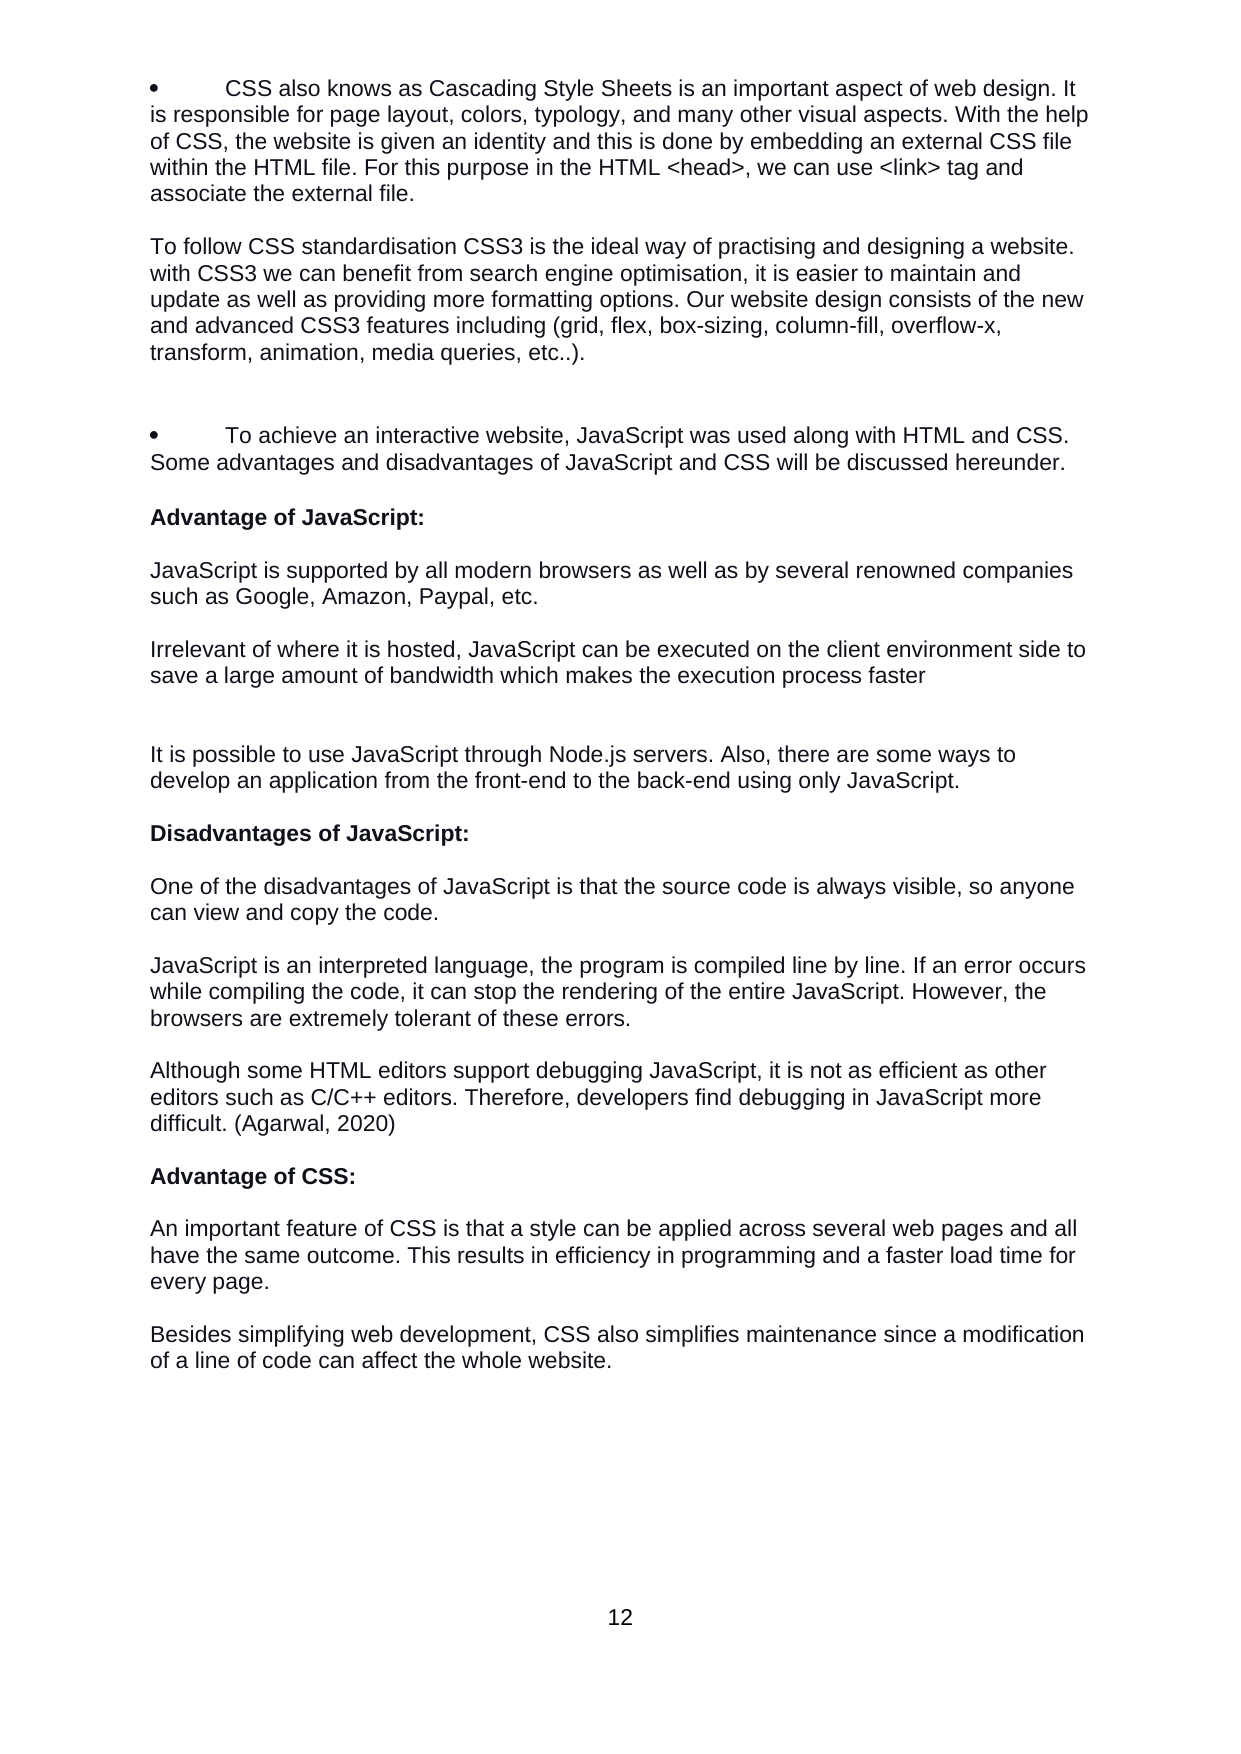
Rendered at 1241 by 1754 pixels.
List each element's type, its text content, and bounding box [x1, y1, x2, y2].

text Although some HTML editors support debugging JavaScript, it is not as efficient as other editors such as C/C++ editors. Therefore, developers find debugging in JavaScript more difficult. (Agarwal, 2020) [150, 1057, 1090, 1136]
text Disadvantages of JavaScript: [150, 820, 1090, 846]
text JavaScript is supported by all modern browsers as well as by several renowned companies such as Google, Amazon, Paypal, etc. [150, 557, 1090, 609]
text Besides simplifying web development, CSS also simplifies maintenance since a modification of a line of code can affect the whole website. [150, 1321, 1090, 1373]
list To achieve an interactive website, JavaScript was used along with HTML and CSS. Some advantages and disadvantages of JavaScript and CSS will be discussed hereunder. [150, 422, 1090, 475]
list CSS also knows as Cascading Style Sheets is an important aspect of web design. It is responsible for page layout, colors, typology, and many other visual aspects. With the help of CSS, the website is given an identity and this is done by embedding an external CSS file within the HTML file. For this purpose in the HTML <head>, we can use <link> tag and associate the external file. [150, 75, 1090, 207]
text Advantage of JavaScript: [150, 504, 1090, 530]
text An important feature of CSS is that a style can be applied across several web pages and all have the same outcome. This results in efficiency in programming and a faster load time for every page. [150, 1215, 1090, 1294]
list To follow CSS standardisation CSS3 is the ideal way of practising and designing a website. with CSS3 we can benefit from search engine optimisation, it is easier to maintain and update as well as providing more formatting options. Our website design consists of the new and advanced CSS3 features including (grid, flex, box-sizing, column-fill, overflow-x, transform, animation, media queries, etc..). [150, 233, 1090, 365]
text Irrelevant of where it is hosted, JavaScript can be executed on the client environment side to save a large amount of bandwidth which makes the execution process faster [150, 636, 1090, 688]
text Advantage of CSS: [150, 1163, 1090, 1189]
text JavaScript is an interpreted language, the program is compiled line by line. If an error occurs while compiling the code, it can stop the rendering of the entire JavaScript. However, the browsers are extremely tolerant of these errors. [150, 952, 1090, 1031]
text One of the disadvantages of JavaScript is that the source code is always visible, so anyone can view and copy the code. [150, 873, 1090, 926]
text It is possible to use JavaScript through Node.js servers. Also, there are some ways to develop an application from the front-end to the back-end using only JavaScript. [150, 741, 1090, 794]
